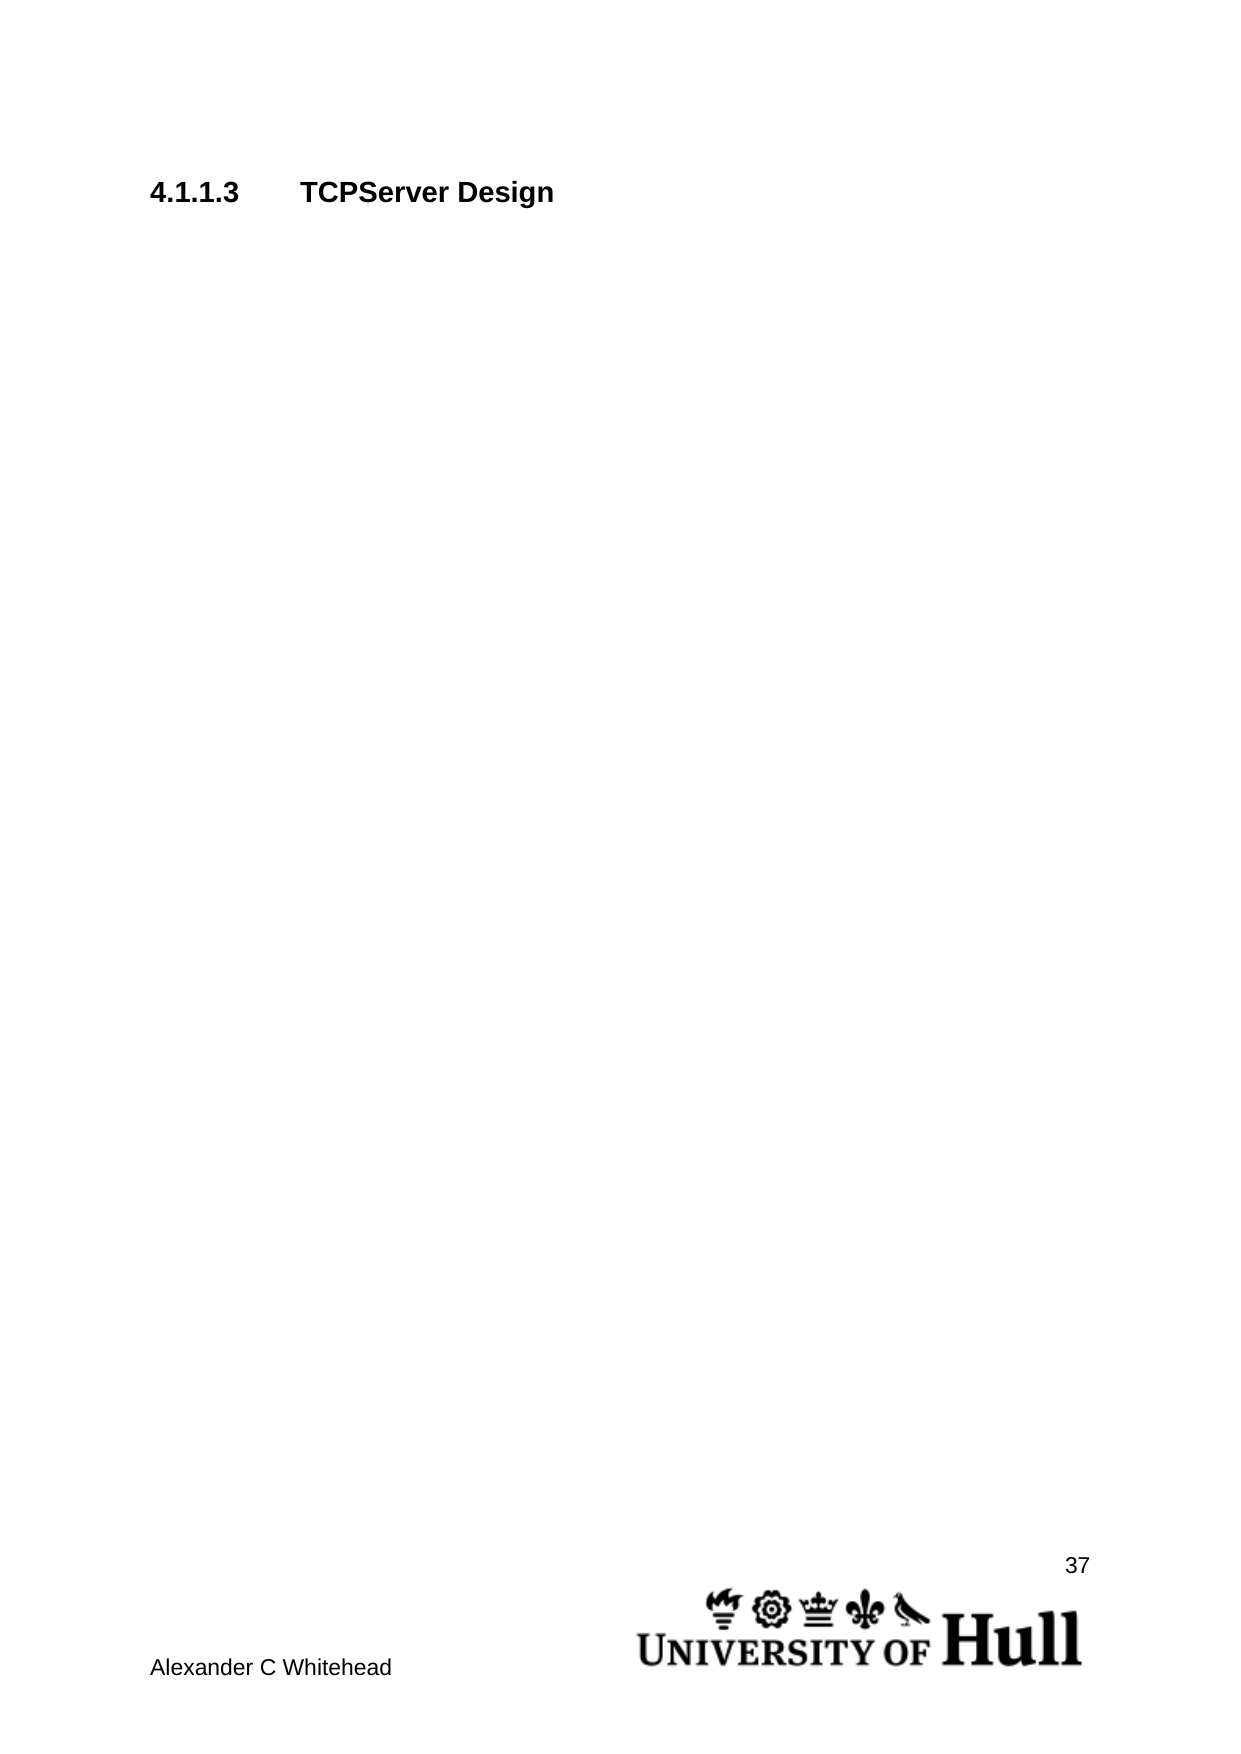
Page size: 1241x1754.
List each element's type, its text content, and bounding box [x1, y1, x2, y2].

subtitle TCPServer Design [150, 175, 1090, 208]
picture [630, 1578, 1091, 1676]
